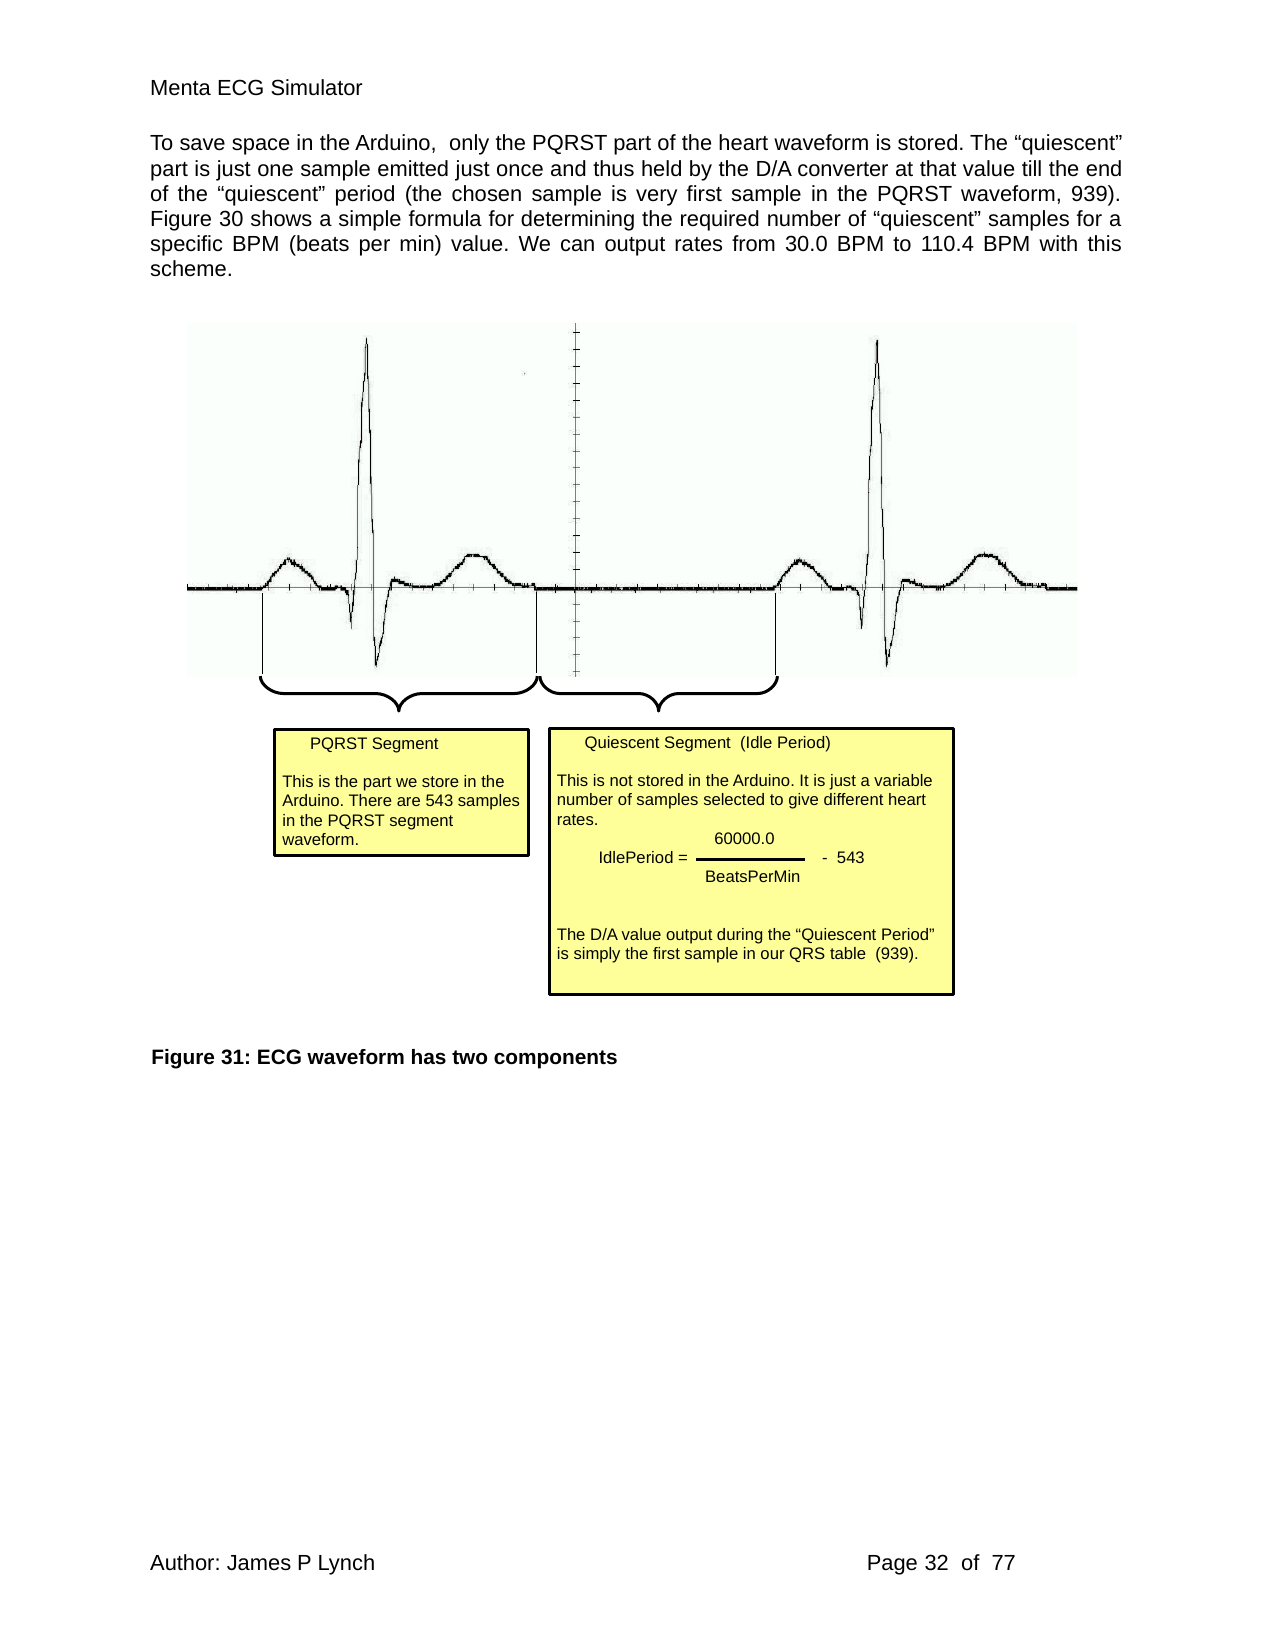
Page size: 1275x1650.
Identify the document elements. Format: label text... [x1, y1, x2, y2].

picture [187, 323, 1078, 677]
text To save space in the Arduino, only the PQRST part of the heart waveform is stored. The “quiescent” part is just one sample emitted just once and thus held by the D/A converter at that value till the end of the “quiescent” period (the chosen sample is very first sample in the PQRST waveform, 939). Figure 30 shows a simple formula for determining the required number of “quiescent” samples for a specific BPM (beats per min) value. We can output rates from 30.0 BPM to 110.4 BPM with this scheme. [150, 130, 1124, 281]
text Figure : ECG waveform has two components [151, 1045, 1113, 1069]
